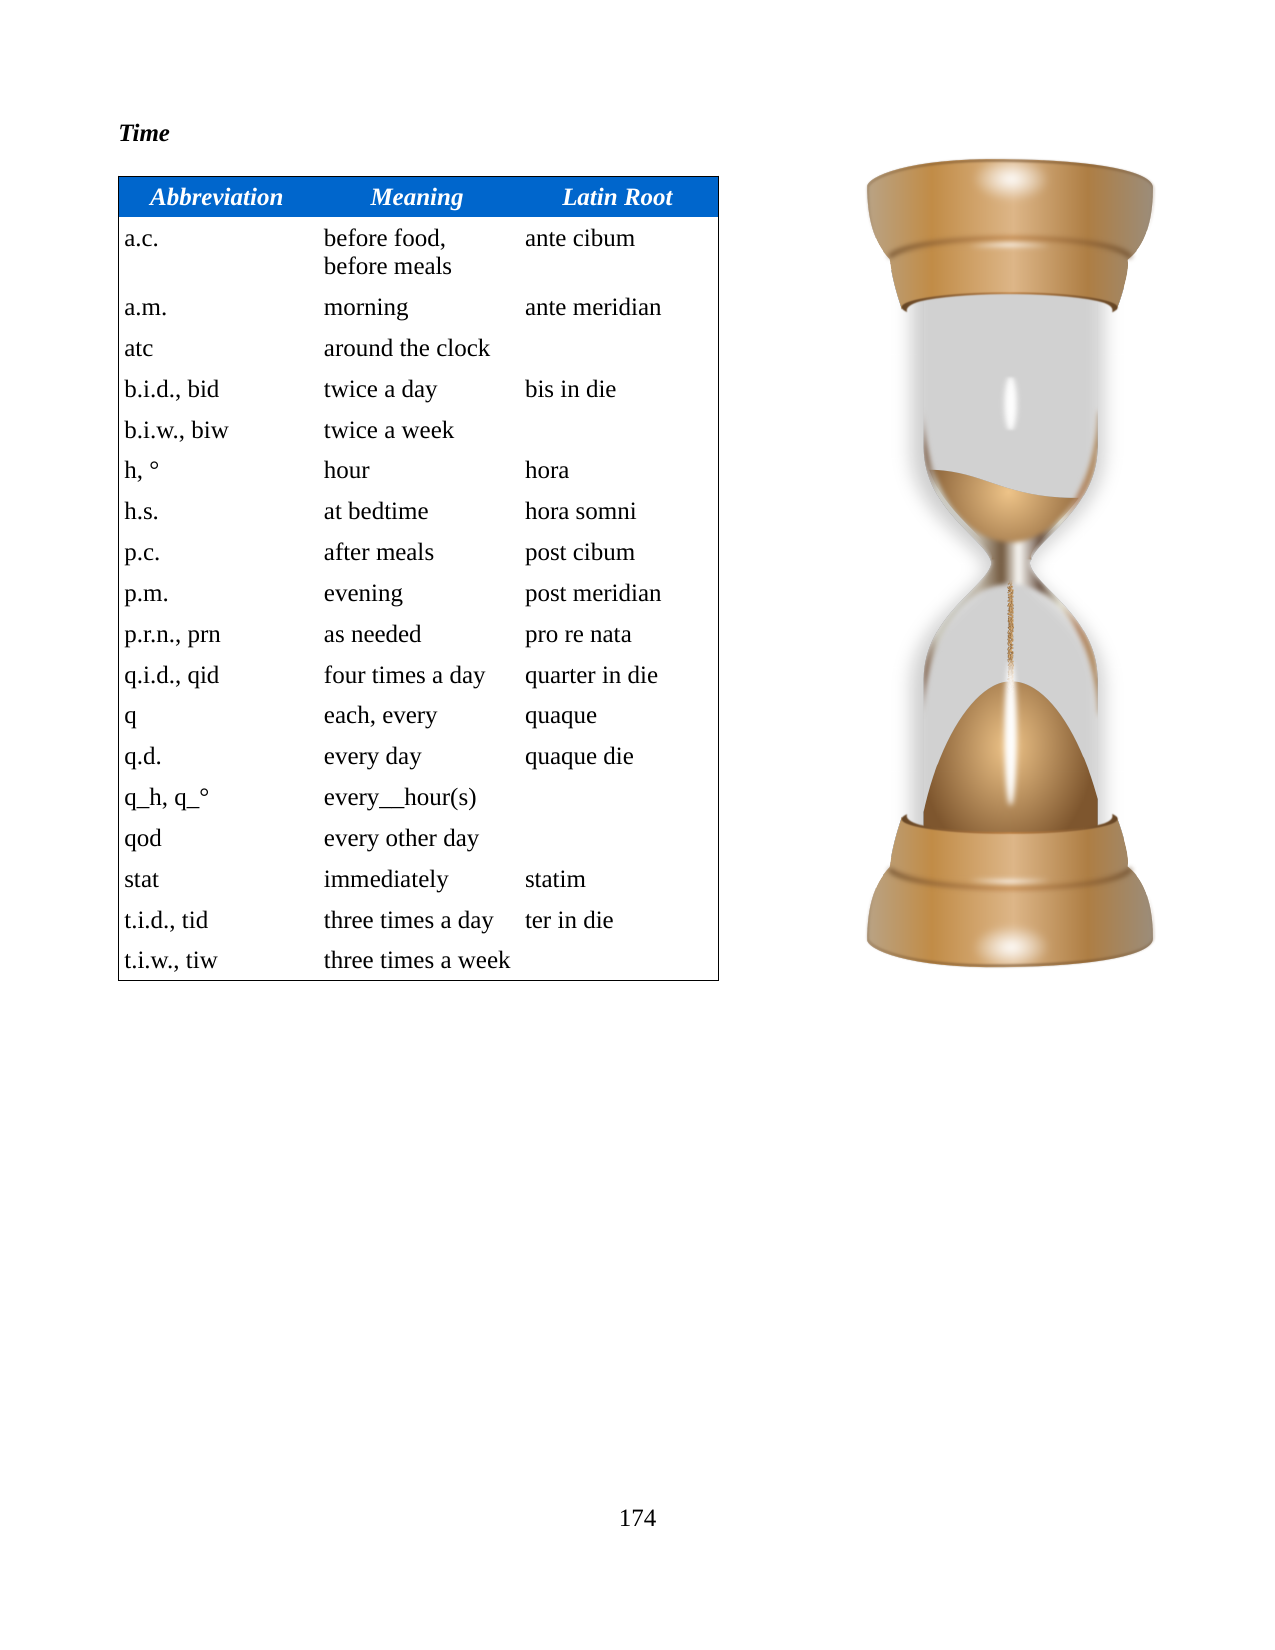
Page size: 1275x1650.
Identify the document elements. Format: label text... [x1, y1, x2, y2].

table_header Abbreviation [119, 177, 318, 217]
table_cell after meals [318, 531, 519, 572]
table_cell t.i.w., tiw [119, 940, 318, 980]
table_cell every other day [318, 817, 519, 858]
table_cell each, every [318, 695, 519, 735]
table_cell ante cibum [519, 217, 718, 286]
table_cell t.i.d., tid [119, 899, 318, 939]
table_cell b.i.w., biw [119, 409, 318, 449]
table_cell three times a day [318, 899, 519, 939]
table_cell qod [119, 817, 318, 858]
table_cell bis in die [519, 368, 718, 409]
table_cell hora [519, 450, 718, 490]
picture [864, 146, 1157, 980]
table_cell hour [318, 450, 519, 490]
table_cell around the clock [318, 327, 519, 368]
table_cell quarter in die [519, 654, 718, 694]
table_cell statim [519, 858, 718, 899]
table_cell a.c. [119, 217, 318, 286]
table_header Latin Root [519, 177, 718, 217]
table_cell stat [119, 858, 318, 899]
table_cell q [119, 695, 318, 735]
table_cell evening [318, 572, 519, 613]
table_cell as needed [318, 613, 519, 654]
table_cell q_h, q_° [119, 776, 318, 817]
table_cell quaque [519, 695, 718, 735]
table_cell [519, 940, 718, 980]
table_cell twice a day [318, 368, 519, 409]
table_cell every__hour(s) [318, 776, 519, 817]
table_cell ter in die [519, 899, 718, 939]
table_cell b.i.d., bid [119, 368, 318, 409]
table_cell post meridian [519, 572, 718, 613]
table_cell a.m. [119, 286, 318, 327]
table_cell three times a week [318, 940, 519, 980]
table_cell four times a day [318, 654, 519, 694]
table_cell [519, 409, 718, 449]
table_cell post cibum [519, 531, 718, 572]
table_cell before food, before meals [318, 217, 519, 286]
table_cell h.s. [119, 490, 318, 531]
table_cell p.m. [119, 572, 318, 613]
table_cell p.r.n., prn [119, 613, 318, 654]
table_cell every day [318, 735, 519, 776]
table_cell atc [119, 327, 318, 368]
table_cell [519, 817, 718, 858]
table_header Meaning [318, 177, 519, 217]
text Time [118, 118, 1157, 147]
table_cell morning [318, 286, 519, 327]
table_cell [519, 776, 718, 817]
table_cell immediately [318, 858, 519, 899]
table_cell h, ° [119, 450, 318, 490]
table_cell q.i.d., qid [119, 654, 318, 694]
table_cell twice a week [318, 409, 519, 449]
table_cell ante meridian [519, 286, 718, 327]
table_cell hora somni [519, 490, 718, 531]
table_cell [519, 327, 718, 368]
table_cell q.d. [119, 735, 318, 776]
table_cell pro re nata [519, 613, 718, 654]
table_cell at bedtime [318, 490, 519, 531]
table_cell p.c. [119, 531, 318, 572]
table_cell quaque die [519, 735, 718, 776]
